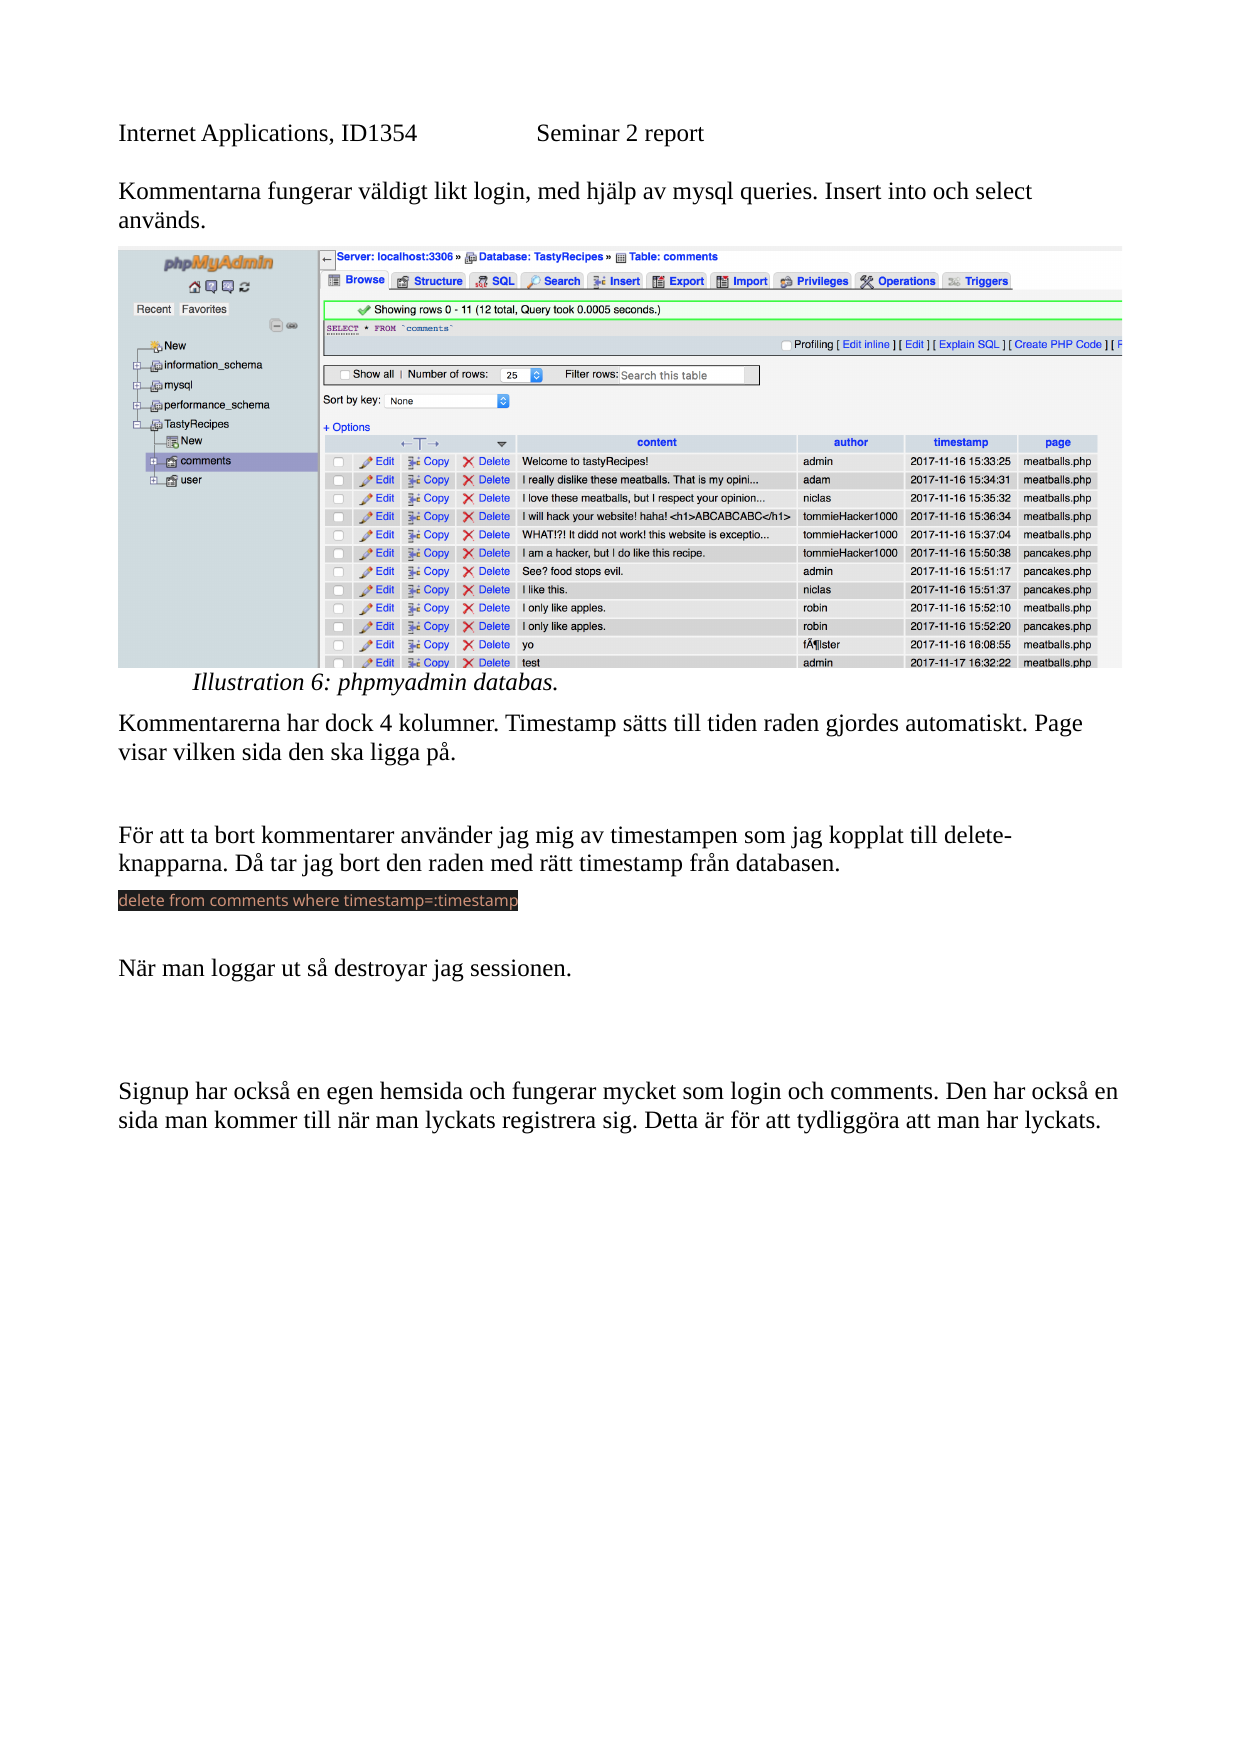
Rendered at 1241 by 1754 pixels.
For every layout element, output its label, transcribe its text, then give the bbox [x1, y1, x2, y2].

text Kommentarerna har dock 4 kolumner. Timestamp sätts till tiden raden gjordes automatiskt. Page visar vilken sida den ska ligga på. [118, 708, 1122, 766]
text Kommentarna fungerar väldigt likt login, med hjälp av mysql queries. Insert into och select används. [118, 176, 1122, 234]
text Signup har också en egen hemsida och fungerar mycket som login och comments. Den har också en sida man kommer till när man lyckats registrera sig. Detta är för att tydliggöra att man har lyckats. [118, 1076, 1122, 1134]
picture [118, 246, 1123, 668]
text Illustration 6: phpmyadmin databas. [118, 668, 1122, 696]
text delete from comments where timestamp=:timestamp [118, 890, 1122, 911]
text För att ta bort kommentarer använder jag mig av timestampen som jag kopplat till delete-knapparna. Då tar jag bort den raden med rätt timestamp från databasen. [118, 820, 1122, 877]
text När man loggar ut så destroyar jag sessionen. [118, 953, 1122, 981]
